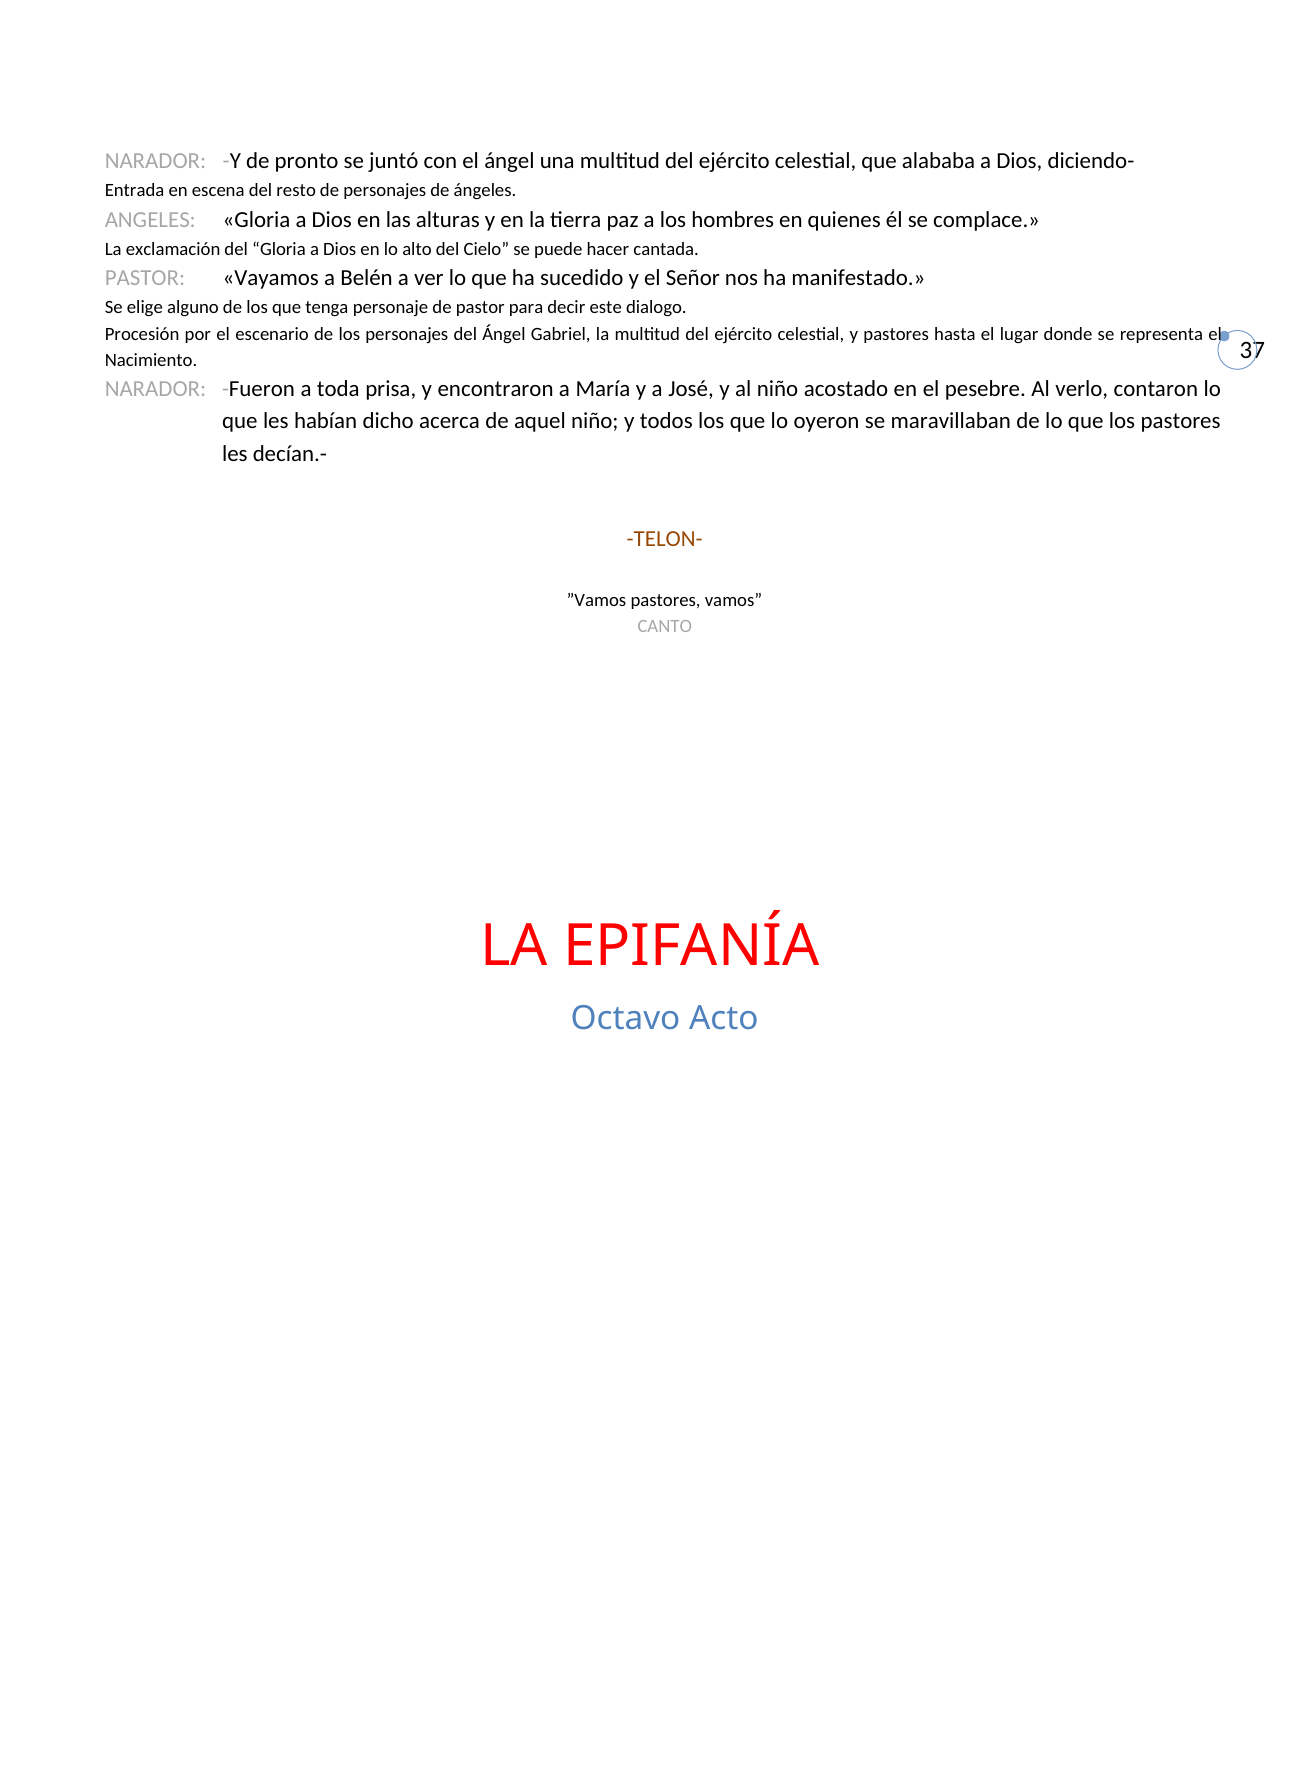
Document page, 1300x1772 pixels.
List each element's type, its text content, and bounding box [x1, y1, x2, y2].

text ”Vamos pastores, vamos” [104, 588, 1224, 611]
text -TELON- [104, 524, 1224, 552]
text CANTO [104, 614, 1224, 637]
text Octavo Acto [104, 994, 1224, 1039]
text La exclamación del “Gloria a Dios en lo alto del Cielo” se puede hacer cantada. [104, 237, 1224, 260]
text ANGELES: «Gloria a Dios en las alturas y en la tierra paz a los hombres en quienes él se complace.» [104, 205, 1224, 233]
text Entrada en escena del resto de personajes de ángeles. [104, 178, 1224, 201]
text NARADOR: -Y de pronto se juntó con el ángel una multitud del ejército celestial, que alababa a Dios, diciendo- [104, 146, 1224, 174]
text NARADOR: -Fueron a toda prisa, y encontraron a María y a José, y al niño acostado en el pesebre. Al verlo, contaron lo que les habían dicho acerca de aquel niño; y todos los que lo oyeron se maravillaban de lo que los pastores les decían.- [104, 374, 1224, 467]
text PASTOR: «Vayamos a Belén a ver lo que ha sucedido y el Señor nos ha manifestado.» [104, 263, 1224, 291]
text Se elige alguno de los que tenga personaje de pastor para decir este dialogo. [104, 295, 1224, 318]
text LA EPIFANÍA [75, 903, 1224, 982]
text Procesión por el escenario de los personajes del Ángel Gabriel, la multitud del ejército celestial, y pastores hasta el lugar donde se representa el Nacimiento. [104, 322, 1224, 371]
